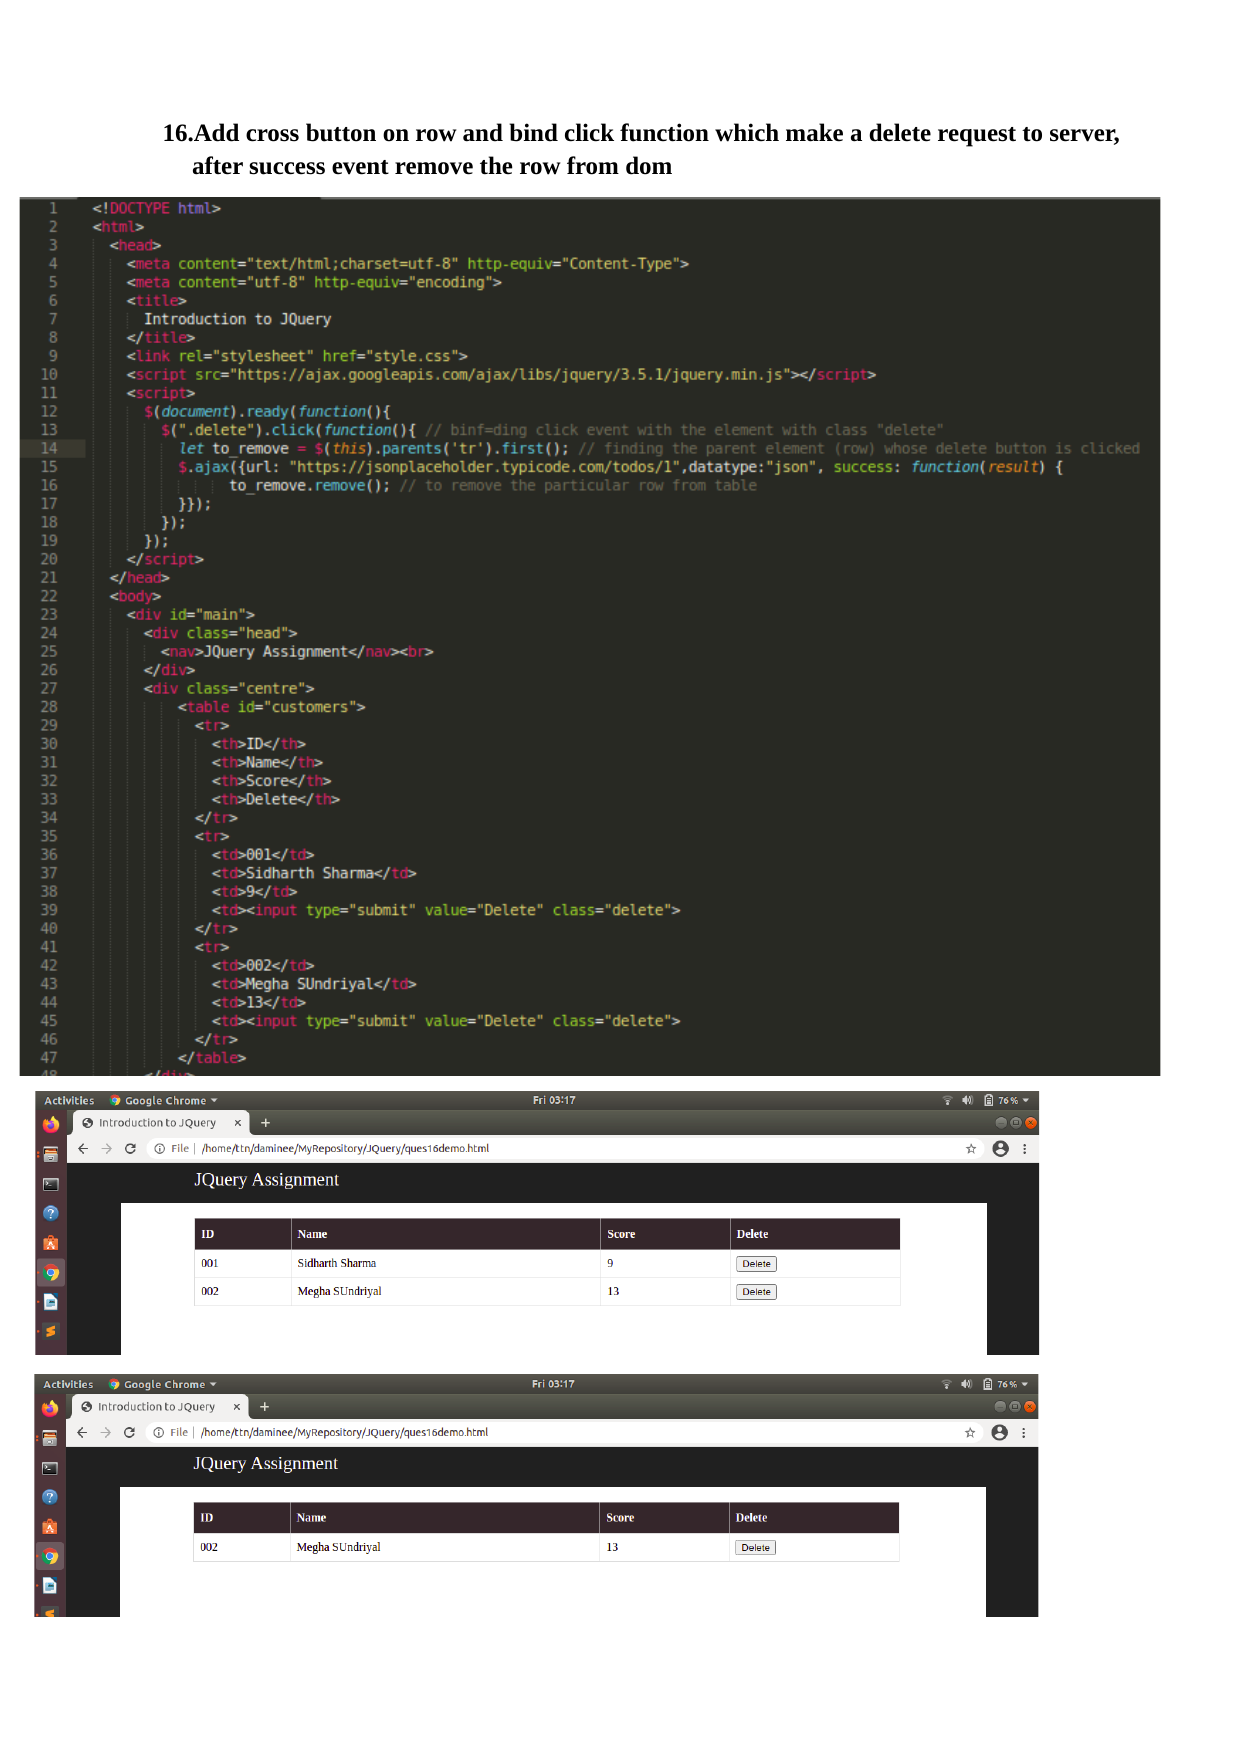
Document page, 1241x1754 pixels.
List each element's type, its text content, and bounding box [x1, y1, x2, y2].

picture [35, 1091, 1040, 1355]
picture [19, 197, 1161, 1076]
picture [34, 1374, 1039, 1617]
list Add cross button on row and bind click function which make a delete request to server, after success event remove the row from dom [162, 118, 1122, 180]
